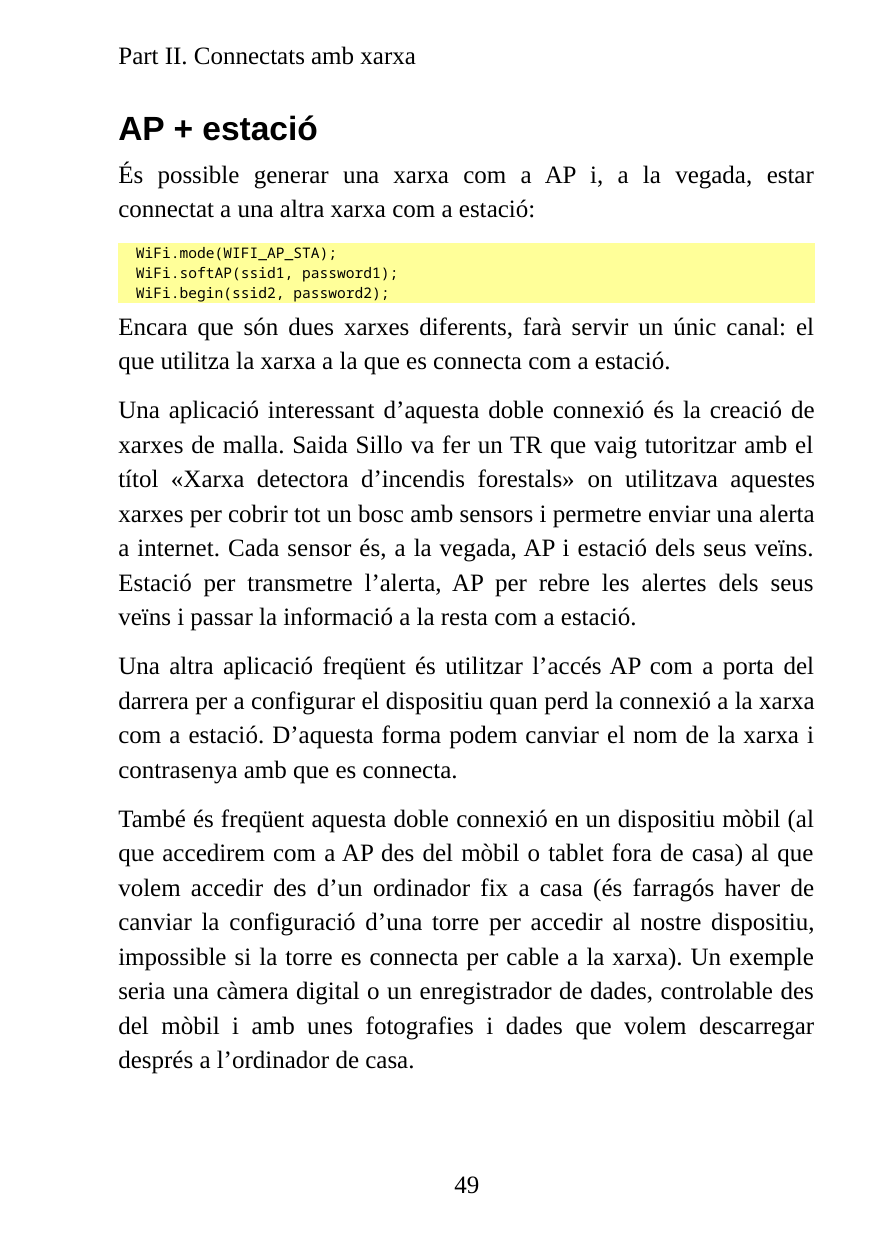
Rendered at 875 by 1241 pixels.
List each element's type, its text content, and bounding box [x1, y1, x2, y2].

text WiFi.mode(WIFI_AP_STA); [118, 243, 815, 263]
text Una aplicació interessant d’aquesta doble connexió és la creació de xarxes de malla. Saida Sillo va fer un TR que vaig tutoritzar amb el títol «Xarxa detectora d’incendis forestals» on utilitzava aquestes xarxes per cobrir tot un bosc amb sensors i permetre enviar una alerta a internet. Cada sensor és, a la vegada, AP i estació dels seus veïns. Estació per transmetre l’alerta, AP per rebre les alertes dels seus veïns i passar la informació a la resta com a estació. [118, 395, 815, 631]
text És possible generar una xarxa com a AP i, a la vegada, estar connectat a una altra xarxa com a estació: [118, 160, 815, 223]
text Una altra aplicació freqüent és utilitzar l’accés AP com a porta del darrera per a configurar el dispositiu quan perd la connexió a la xarxa com a estació. D’aquesta forma podem canviar el nom de la xarxa i contrasenya amb que es connecta. [118, 651, 815, 783]
text WiFi.begin(ssid2, password2); [118, 283, 815, 303]
subtitle AP + estació [118, 109, 815, 147]
text Encara que són dues xarxes diferents, farà servir un únic canal: el que utilitza la xarxa a la que es connecta com a estació. [118, 312, 815, 375]
text WiFi.softAP(ssid1, password1); [118, 263, 815, 283]
text També és freqüent aquesta doble connexió en un dispositiu mòbil (al que accedirem com a AP des del mòbil o tablet fora de casa) al que volem accedir des d’un ordinador fix a casa (és farragós haver de canviar la configuració d’una torre per accedir al nostre dispositiu, impossible si la torre es connecta per cable a la xarxa). Un exemple seria una càmera digital o un enregistrador de dades, controlable des del mòbil i amb unes fotografies i dades que volem descarregar després a l’ordinador de casa. [118, 804, 815, 1074]
